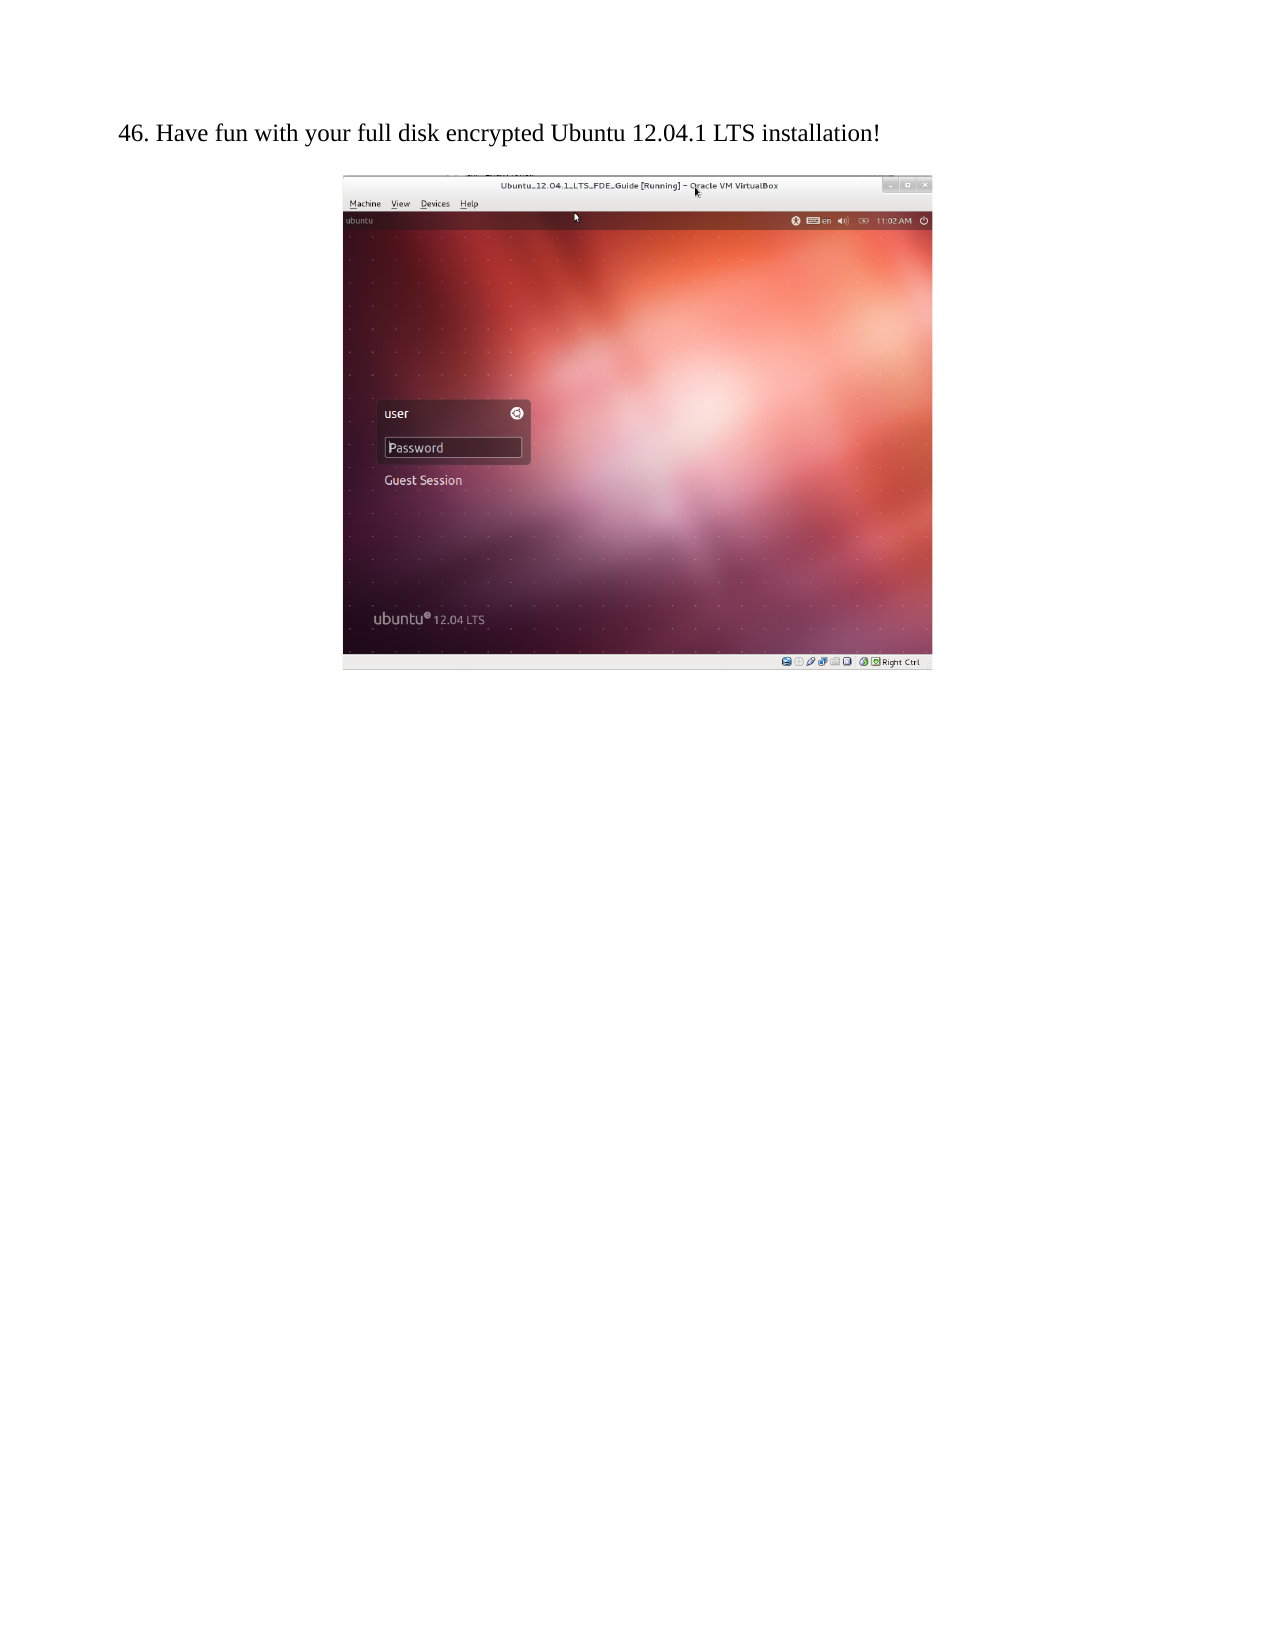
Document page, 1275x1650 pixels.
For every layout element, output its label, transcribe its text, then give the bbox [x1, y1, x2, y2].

picture [342, 175, 933, 670]
text 46. Have fun with your full disk encrypted Ubuntu 12.04.1 LTS installation! [118, 118, 1157, 147]
